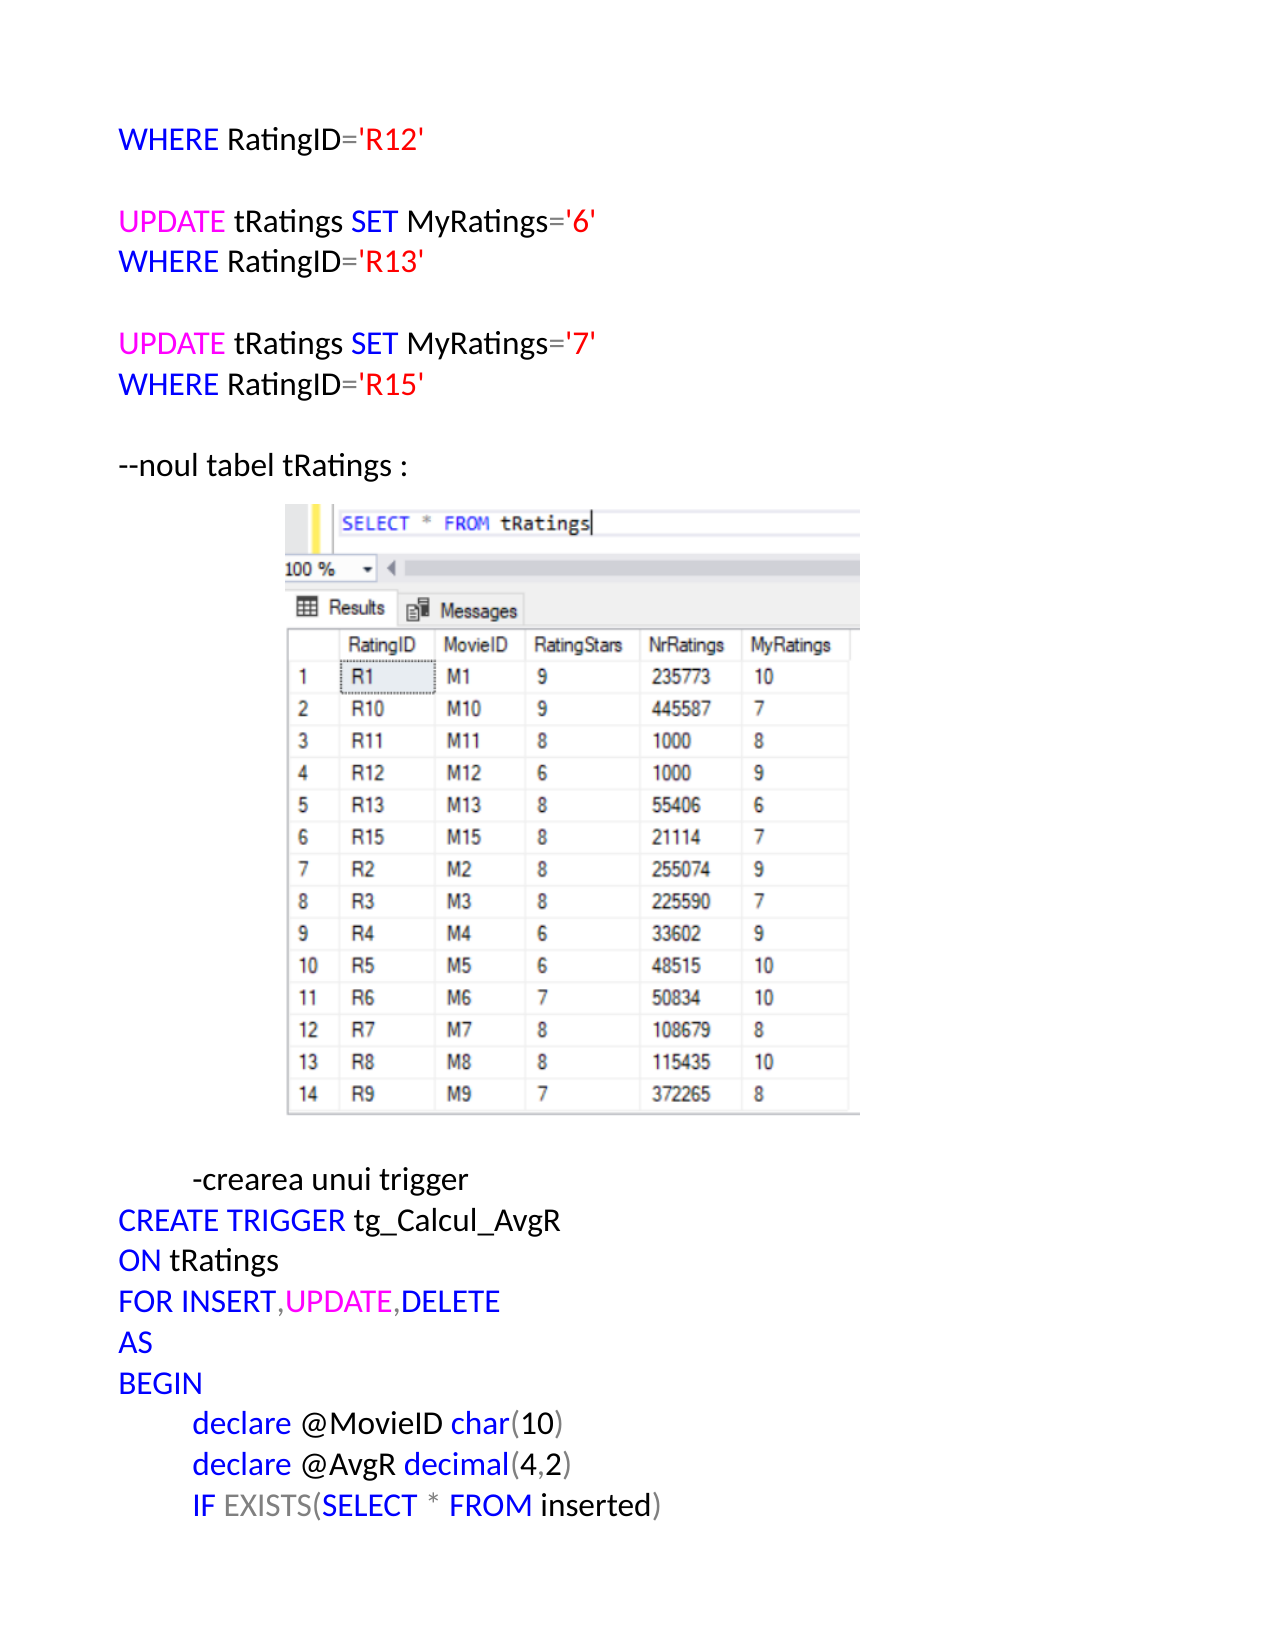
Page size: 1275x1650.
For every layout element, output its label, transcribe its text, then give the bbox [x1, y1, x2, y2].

text UPDATE tRatings SET MyRatings='6' [118, 199, 1157, 240]
text BEGIN [118, 1362, 1157, 1402]
text CREATE TRIGGER tg_Calcul_AvgR [118, 1199, 1157, 1239]
text WHERE RatingID='R12' [118, 118, 1157, 159]
text WHERE RatingID='R13' [118, 240, 1157, 281]
picture [285, 504, 860, 1118]
text declare @MovieID char(10) [118, 1402, 1157, 1443]
text IF EXISTS(SELECT * FROM inserted) [118, 1484, 1157, 1524]
text ON tRatings [118, 1239, 1157, 1280]
text UPDATE tRatings SET MyRatings='7' [118, 322, 1157, 362]
text declare @AvgR decimal(4,2) [118, 1443, 1157, 1484]
text FOR INSERT,UPDATE,DELETE [118, 1280, 1157, 1321]
text --noul tabel tRatings : [118, 444, 1157, 485]
text WHERE RatingID='R15' [118, 362, 1157, 403]
text AS [118, 1321, 1157, 1362]
text -crearea unui trigger [118, 1158, 1157, 1199]
